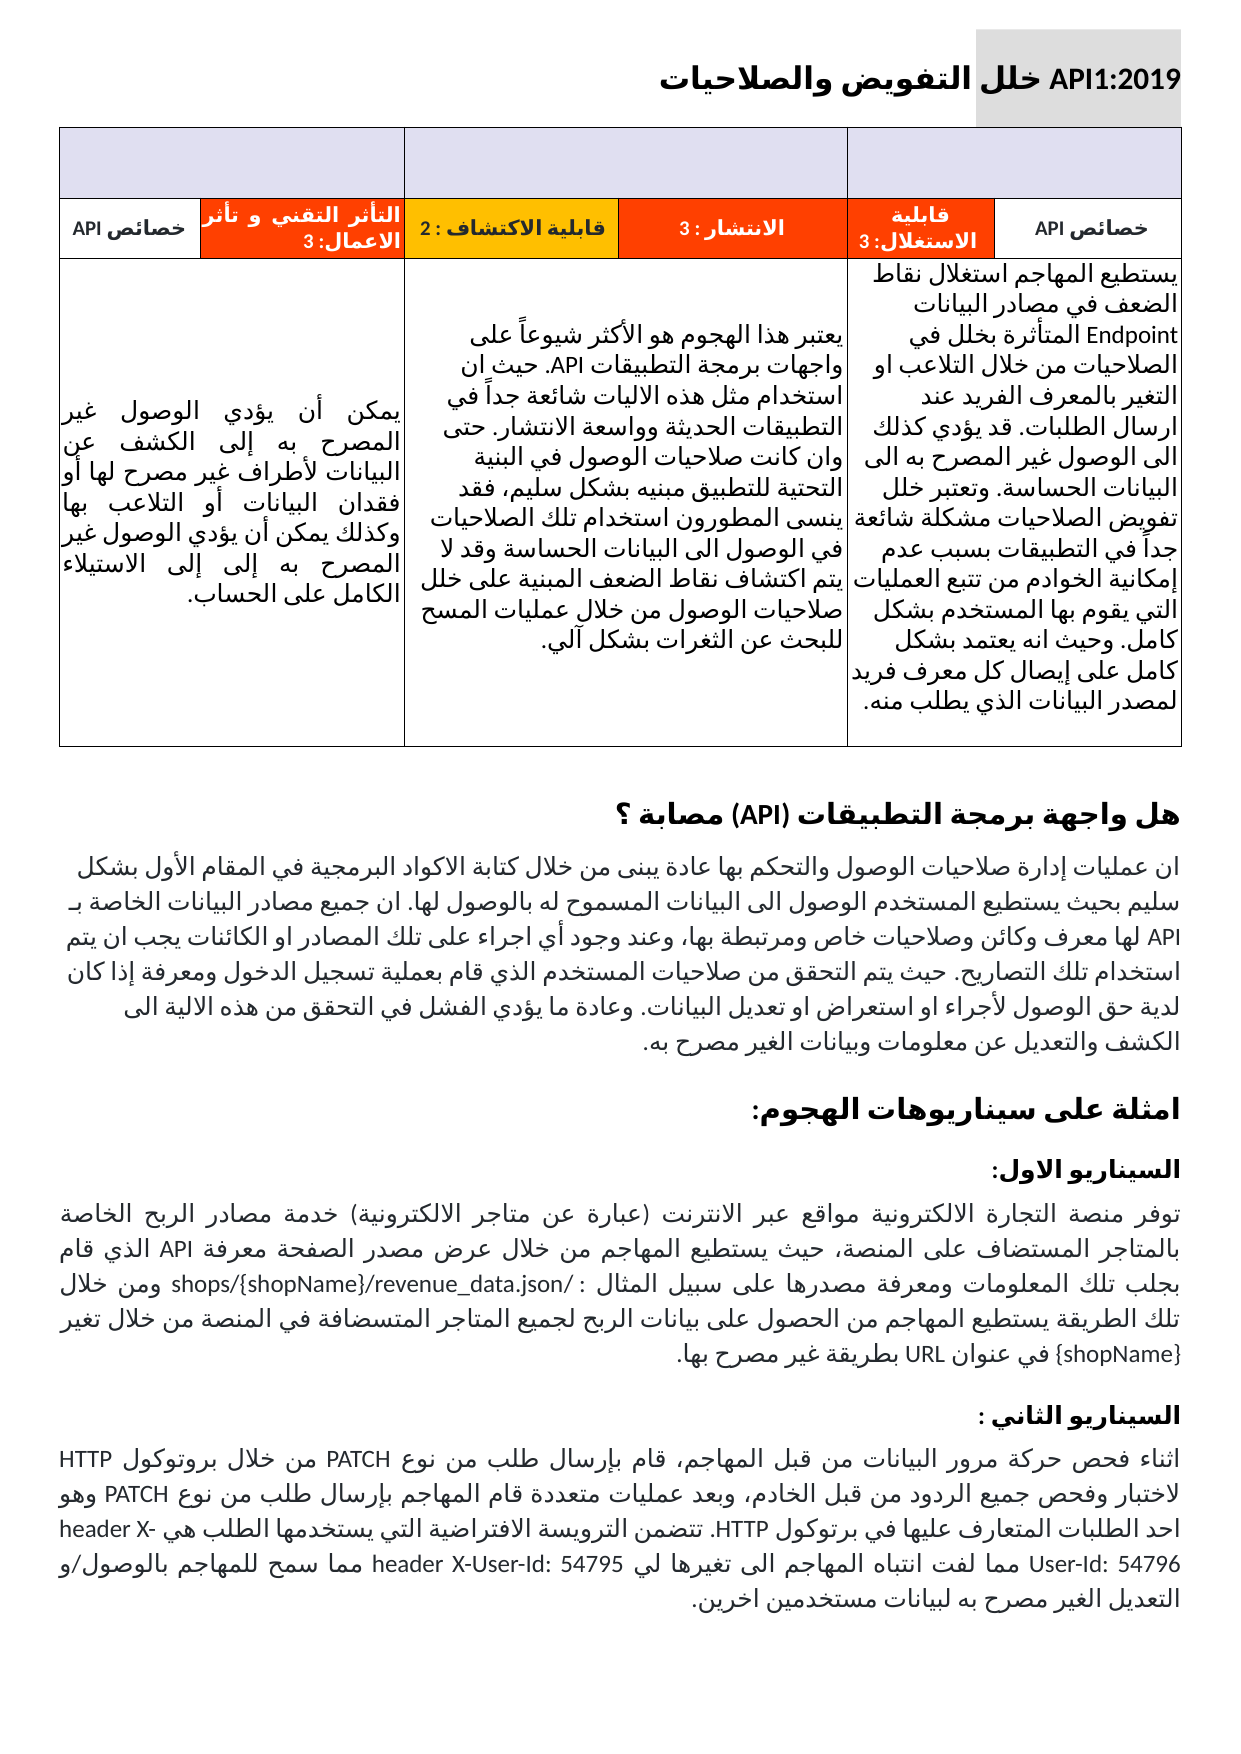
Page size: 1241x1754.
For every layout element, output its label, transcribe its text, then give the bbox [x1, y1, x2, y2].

table_header [994, 129, 1181, 198]
table_cell التأثر التقني و تأثر الاعمال: 3 [201, 199, 404, 258]
table_header [60, 128, 200, 198]
text اثناء فحص حركة مرور البيانات من قبل المهاجم، قام بإرسال طلب من نوع PATCH من خلال بروتوكول HTTP لاختبار وفحص جميع الردود من قبل الخادم، وبعد عمليات متعددة قام المهاجم بإرسال طلب من نوع PATCH وهو احد الطلبات المتعارف عليها في برتوكول HTTP. تتضمن الترويسة الافتراضية التي يستخدمها الطلب هي header X-User-Id: 54796 مما لفت انتباه المهاجم الى تغيرها لي header X-User-Id: 54795 مما سمح للمهاجم بالوصول/و التعديل الغير مصرح به لبيانات مستخدمين اخرين. [59, 1443, 1181, 1613]
table_cell خصائص API [60, 199, 200, 258]
table_header [848, 128, 994, 198]
table_cell خصائص API [995, 199, 1181, 258]
table_cell يمكن أن يؤدي الوصول غير المصرح به إلى الكشف عن البيانات لأطراف غير مصرح لها أو فقدان البيانات أو التلاعب بها وكذلك يمكن أن يؤدي الوصول غير المصرح به إلى إلى الاستيلاء الكامل على الحساب. [60, 259, 404, 746]
table_cell قابلية الاكتشاف : 2 [405, 199, 618, 258]
text هل واجهة برمجة التطبيقات (API) مصابة ؟ [59, 796, 1181, 832]
table_header [618, 128, 847, 198]
text توفر منصة التجارة الالكترونية مواقع عبر الانترنت (عبارة عن متاجر الالكترونية) خدمة مصادر الربح الخاصة بالمتاجر المستضاف على المنصة، حيث يستطيع المهاجم من خلال عرض مصدر الصفحة معرفة API الذي قام بجلب تلك المعلومات ومعرفة مصدرها على سبيل المثال : /shops/{shopName}/revenue_data.json ومن خلال تلك الطريقة يستطيع المهاجم من الحصول على بيانات الربح لجميع المتاجر المتسضافة في المنصة من خلال تغير {shopName} في عنوان URL بطريقة غير مصرح بها. [59, 1198, 1181, 1368]
table_cell يعتبر هذا الهجوم هو الأكثر شيوعاً على واجهات برمجة التطبيقات API. حيث ان استخدام مثل هذه الاليات شائعة جداً في التطبيقات الحديثة وواسعة الانتشار. حتى وان كانت صلاحيات الوصول في البنية التحتية للتطبيق مبنيه بشكل سليم، فقد ينسى المطورون استخدام تلك الصلاحيات في الوصول الى البيانات الحساسة وقد لا يتم اكتشاف نقاط الضعف المبنية على خلل صلاحيات الوصول من خلال عمليات المسح للبحث عن الثغرات بشكل آلي. [405, 259, 847, 746]
subtitle السيناريو الثاني : [59, 1400, 1181, 1430]
table_cell الانتشار : 3 [619, 199, 847, 258]
table_header [405, 128, 618, 198]
table_cell قابلية الاستغلال: 3 [848, 199, 994, 258]
subtitle امثلة على سيناريوهات الهجوم: [59, 1091, 1181, 1126]
table_header [200, 128, 404, 198]
subtitle السيناريو الاول: [59, 1151, 1181, 1185]
text ان عمليات إدارة صلاحيات الوصول والتحكم بها عادة يبنى من خلال كتابة الاكواد البرمجية في المقام الأول بشكل سليم بحيث يستطيع المستخدم الوصول الى البيانات المسموح له بالوصول لها. ان جميع مصادر البيانات الخاصة بـ API لها معرف وكائن وصلاحيات خاص ومرتبطة بها، وعند وجود أي اجراء على تلك المصادر او الكائنات يجب ان يتم استخدام تلك التصاريح. حيث يتم التحقق من صلاحيات المستخدم الذي قام بعملية تسجيل الدخول ومعرفة إذا كان لدية حق الوصول لأجراء او استعراض او تعديل البيانات. وعادة ما يؤدي الفشل في التحقق من هذه الالية الى الكشف والتعديل عن معلومات وبيانات الغير مصرح به. [59, 852, 1181, 1057]
table_cell يستطيع المهاجم استغلال نقاط الضعف في مصادر البيانات Endpoint المتأثرة بخلل في الصلاحيات من خلال التلاعب او التغير بالمعرف الفريد عند ارسال الطلبات. قد يؤدي كذلك الى الوصول غير المصرح به الى البيانات الحساسة. وتعتبر خلل تفويض الصلاحيات مشكلة شائعة جداً في التطبيقات بسبب عدم إمكانية الخوادم من تتبع العمليات التي يقوم بها المستخدم بشكل كامل. وحيث انه يعتمد بشكل كامل على إيصال كل معرف فريد لمصدر البيانات الذي يطلب منه. [848, 259, 1181, 746]
